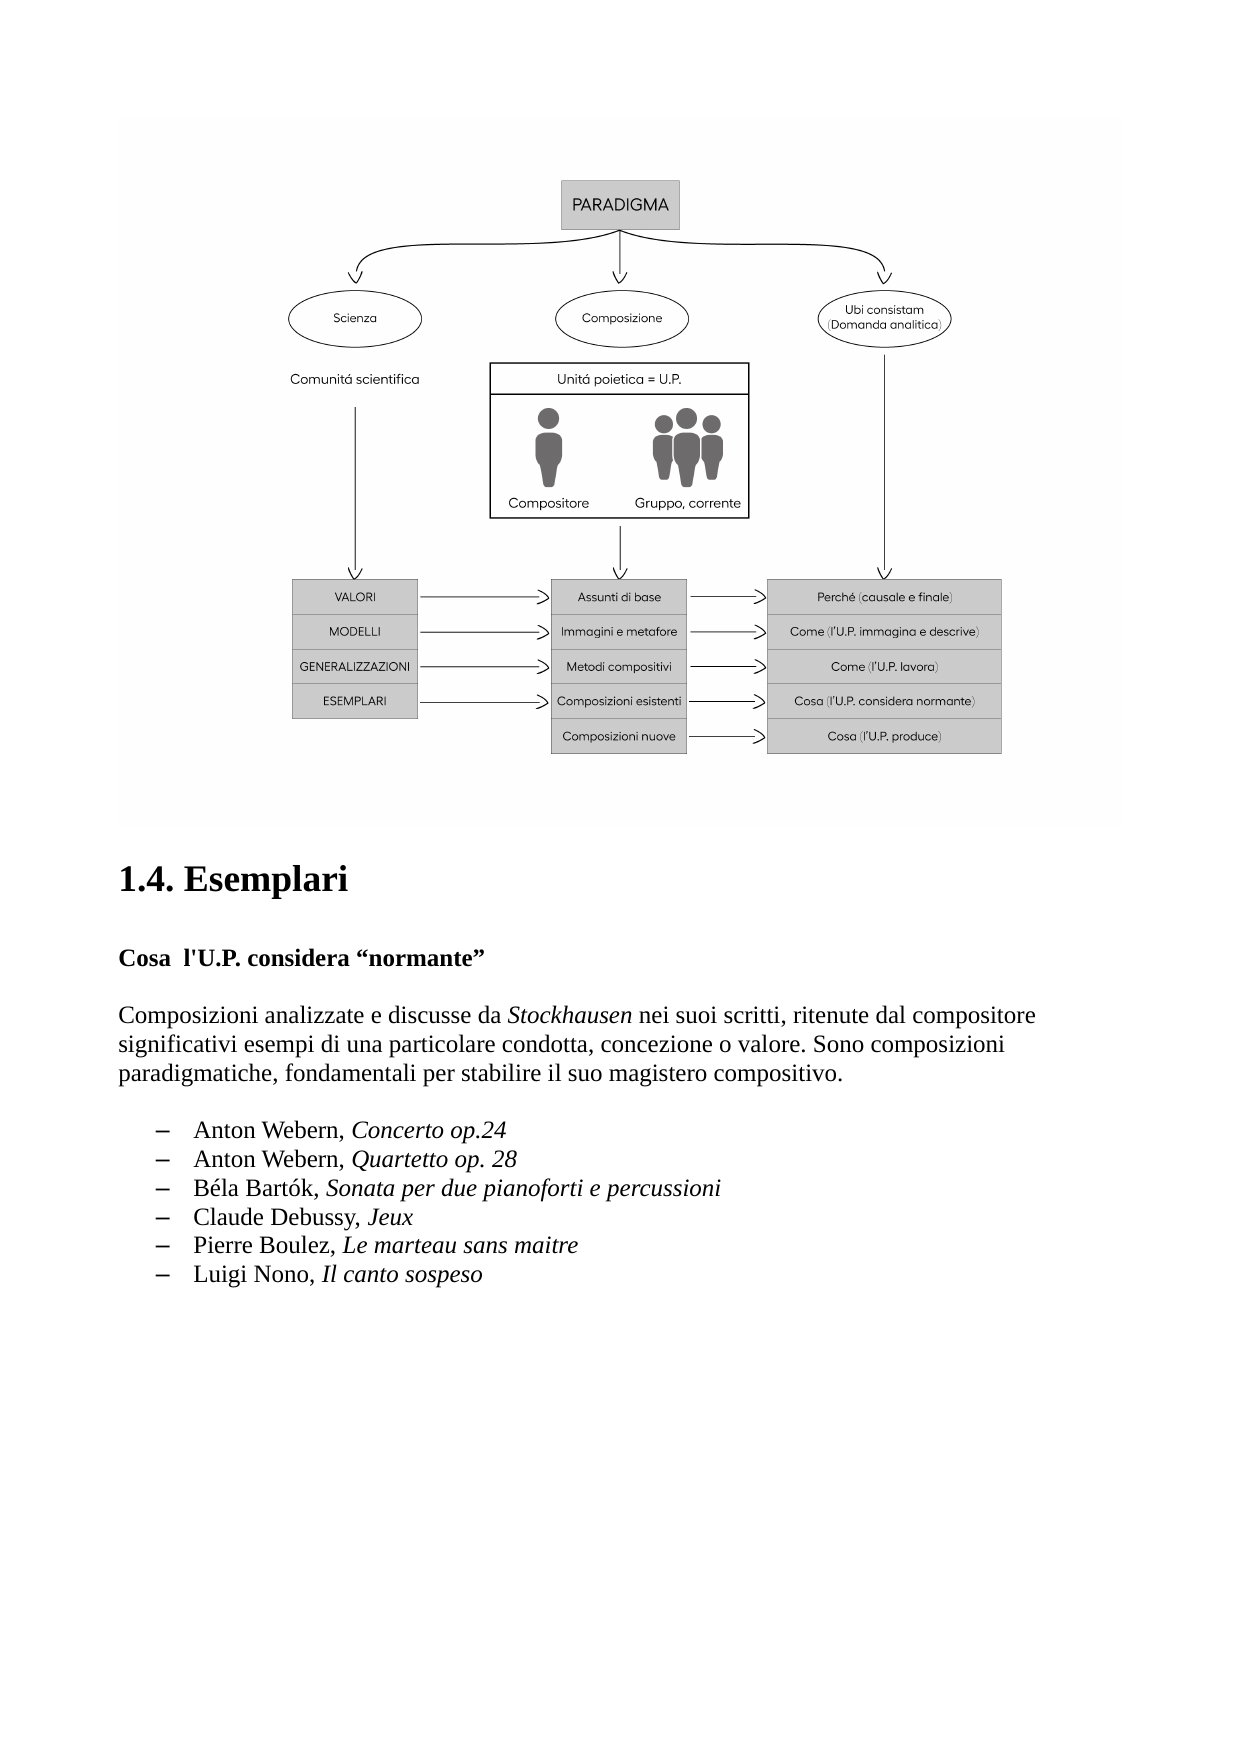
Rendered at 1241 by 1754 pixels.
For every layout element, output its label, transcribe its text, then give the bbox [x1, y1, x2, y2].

text Cosa l'U.P. considera “normante” [118, 943, 1122, 972]
picture [118, 118, 1123, 828]
list Pierre Boulez, Le marteau sans maitre [156, 1230, 1122, 1259]
list Anton Webern, Quartetto op. 28 [156, 1144, 1122, 1173]
text Composizioni analizzate e discusse da Stockhausen nei suoi scritti, ritenute dal compositore significativi esempi di una particolare condotta, concezione o valore. Sono composizioni paradigmatiche, fondamentali per stabilire il suo magistero compositivo. [118, 1000, 1122, 1087]
list Luigi Nono, Il canto sospeso [156, 1259, 1122, 1288]
list Anton Webern, Concerto op.24 [156, 1115, 1122, 1144]
list Claude Debussy, Jeux [156, 1202, 1122, 1230]
list Béla Bartók, Sonata per due pianoforti e percussioni [156, 1173, 1122, 1202]
text 1.4. Esemplari [118, 857, 1122, 900]
